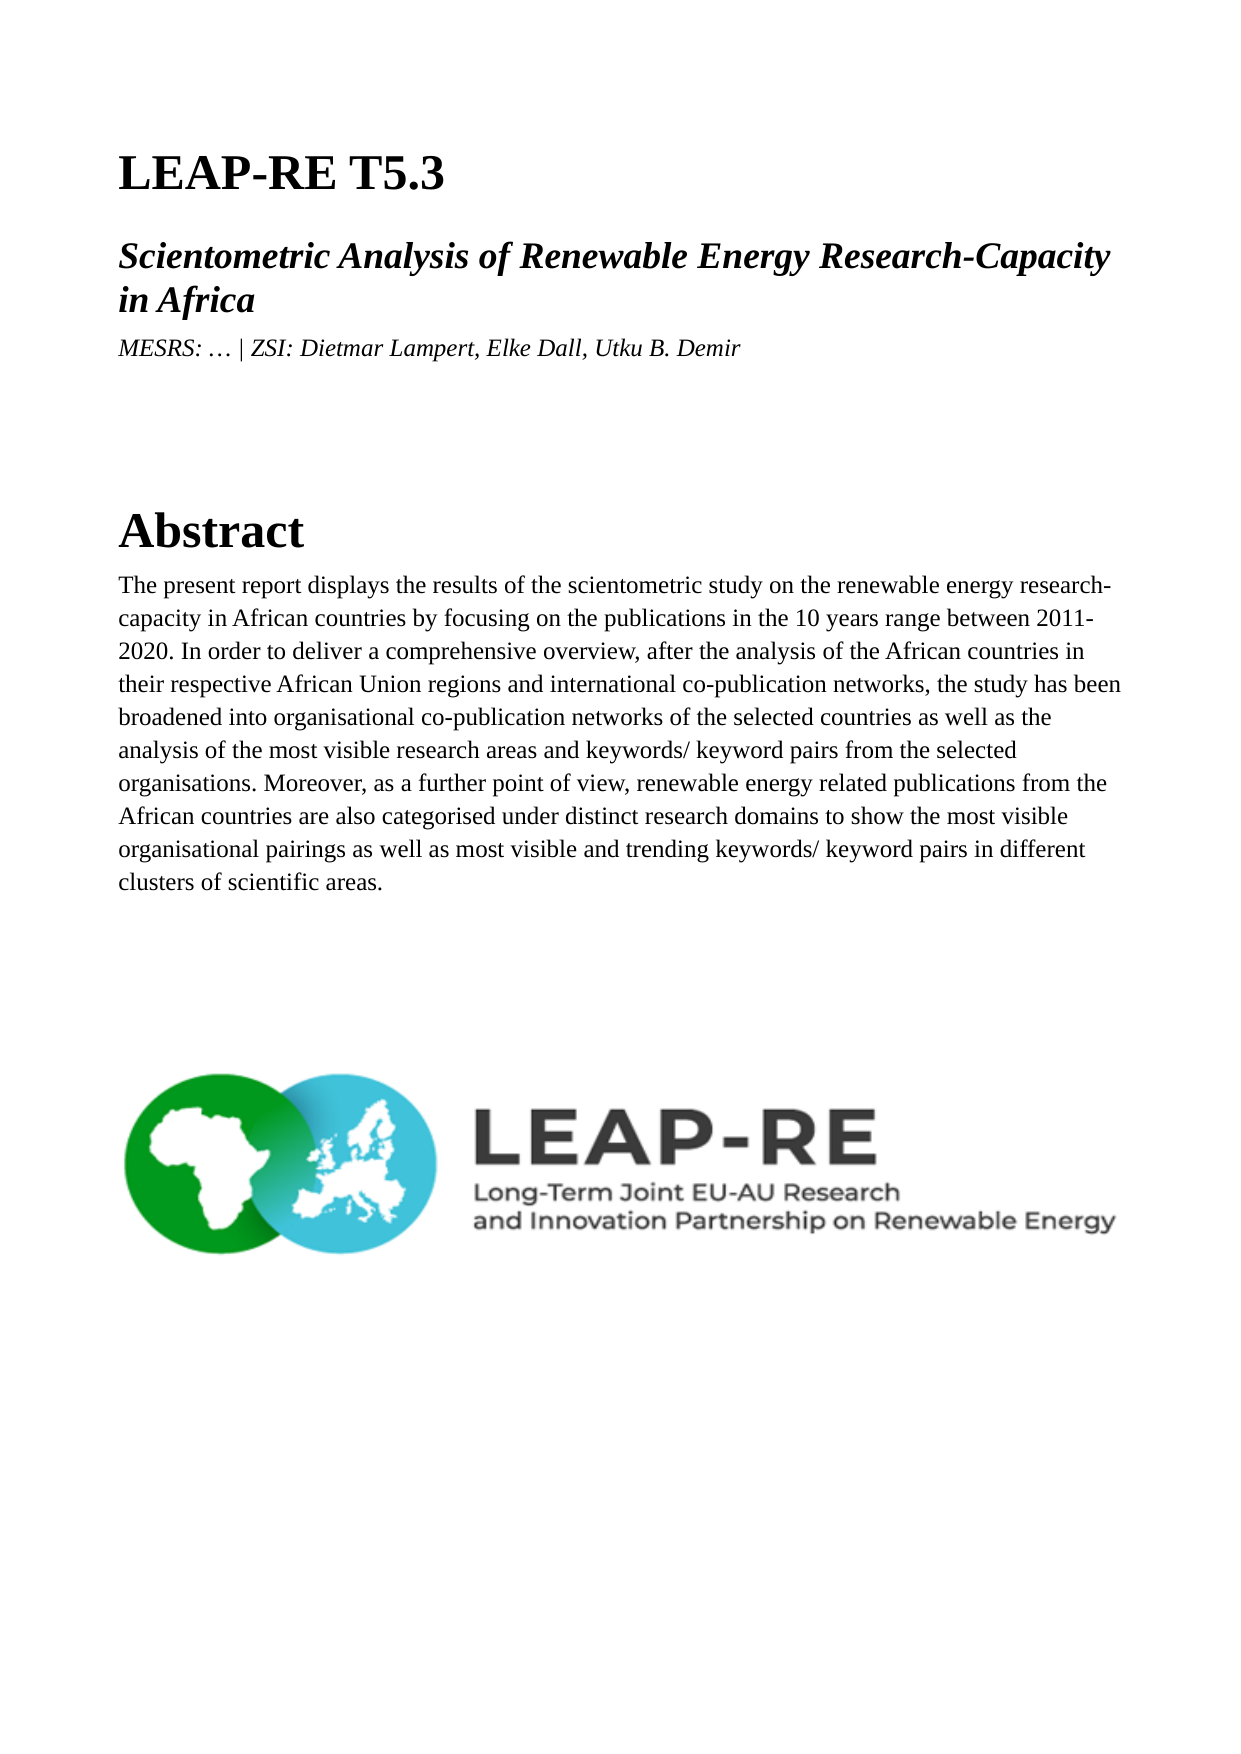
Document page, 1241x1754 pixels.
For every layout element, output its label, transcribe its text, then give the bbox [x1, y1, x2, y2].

subtitle Scientometric Analysis of Renewable Energy Research-Capacity in Africa [118, 234, 1122, 320]
picture [118, 1010, 1123, 1315]
subtitle LEAP-RE T5.3 [118, 143, 1122, 201]
text MESRS: … | ZSI: Dietmar Lampert, Elke Dall, Utku B. Demir [118, 333, 1122, 361]
subtitle Abstract [118, 500, 1122, 558]
text The present report displays the results of the scientometric study on the renewable energy research-capacity in African countries by focusing on the publications in the 10 years range between 2011-2020. In order to deliver a comprehensive overview, after the analysis of the African countries in their respective African Union regions and international co-publication networks, the study has been broadened into organisational co-publication networks of the selected countries as well as the analysis of the most visible research areas and keywords/ keyword pairs from the selected organisations. Moreover, as a further point of view, renewable energy related publications from the African countries are also categorised under distinct research domains to show the most visible organisational pairings as well as most visible and trending keywords/ keyword pairs in different clusters of scientific areas. [118, 570, 1122, 896]
